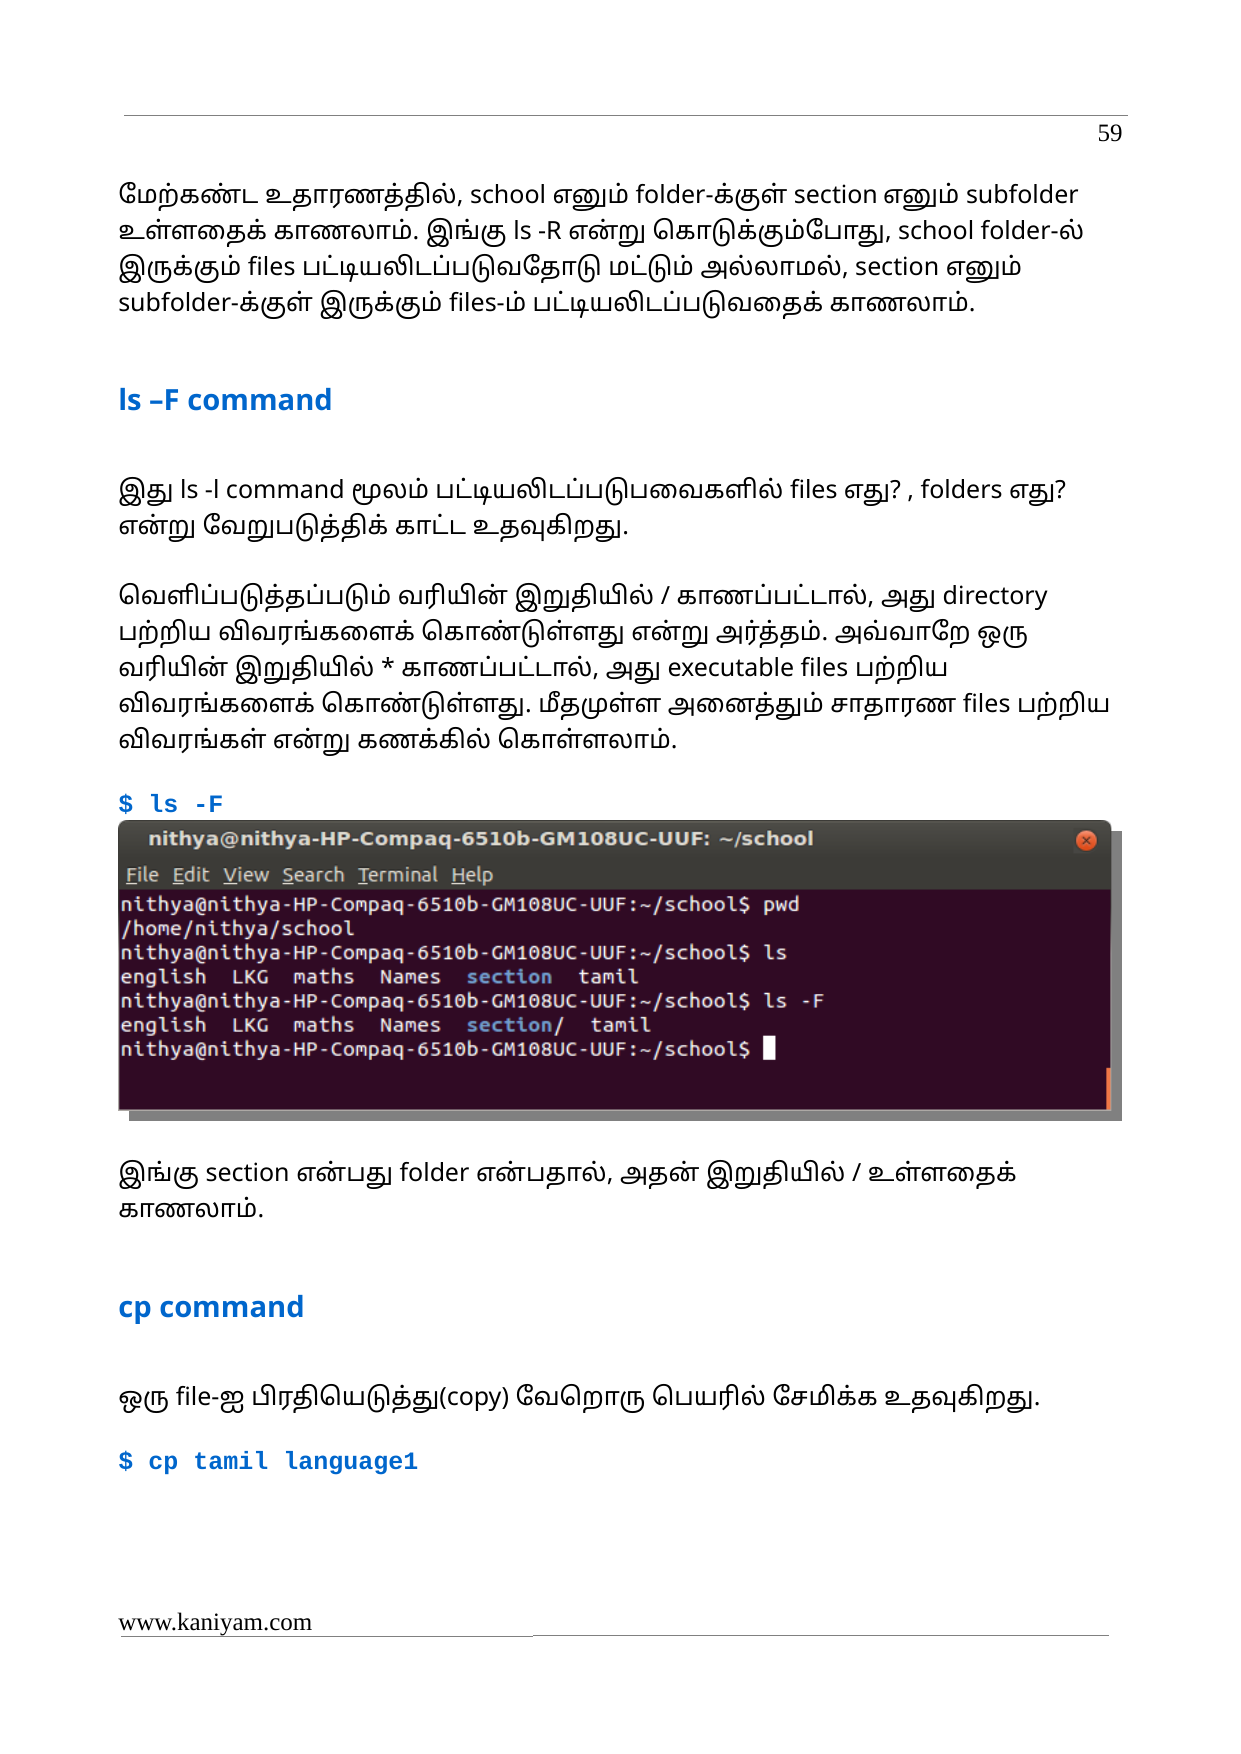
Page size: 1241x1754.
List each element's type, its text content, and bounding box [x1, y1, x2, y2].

subtitle cp command [118, 1286, 1122, 1326]
text இது ls -l command மூலம் பட்டியலிடப்படுபவைகளில் files எது? , folders எது? என்று வேறுபடுத்திக் காட்ட உதவுகிறது. [118, 471, 1122, 543]
picture [118, 820, 1112, 1111]
text $ cp tamil language1 [118, 1448, 1122, 1477]
subtitle ls –F command [118, 379, 1122, 419]
text $ ls -F [118, 792, 1122, 820]
text ஒரு file-ஐ பிரதியெடுத்து(copy) வேறொரு பெயரில் சேமிக்க உதவுகிறது. [118, 1378, 1122, 1414]
text மேற்கண்ட உதாரணத்தில், school எனும் folder-க்குள் sectionஎனும் subfolder உள்ளதைக் காணலாம். இங்கு ls -R என்று கொடுக்கும்போது, school folder-ல் இருக்கும் files பட்டியலிடப்படுவதோடு மட்டும் அல்லாமல், section எனும் subfolder-க்குள் இருக்கும் files-ம் பட்டியலிடப்படுவதைக் காணலாம். [118, 176, 1122, 321]
text வெளிப்படுத்தப்படும் வரியின் இறுதியில் / காணப்பட்டால், அது directory பற்றிய விவரங்களைக் கொண்டுள்ளது என்று அர்த்தம். அவ்வாறே ஒரு வரியின் இறுதியில் * காணப்பட்டால், அது executable files பற்றிய விவரங்களைக் கொண்டுள்ளது. மீதமுள்ள அனைத்தும் சாதாரண files பற்றிய விவரங்கள் என்று கணக்கில் கொள்ளலாம். [118, 578, 1122, 758]
text இங்கு section என்பது folder என்பதால், அதன் இறுதியில் / உள்ளதைக் காணலாம். [118, 1155, 1122, 1227]
